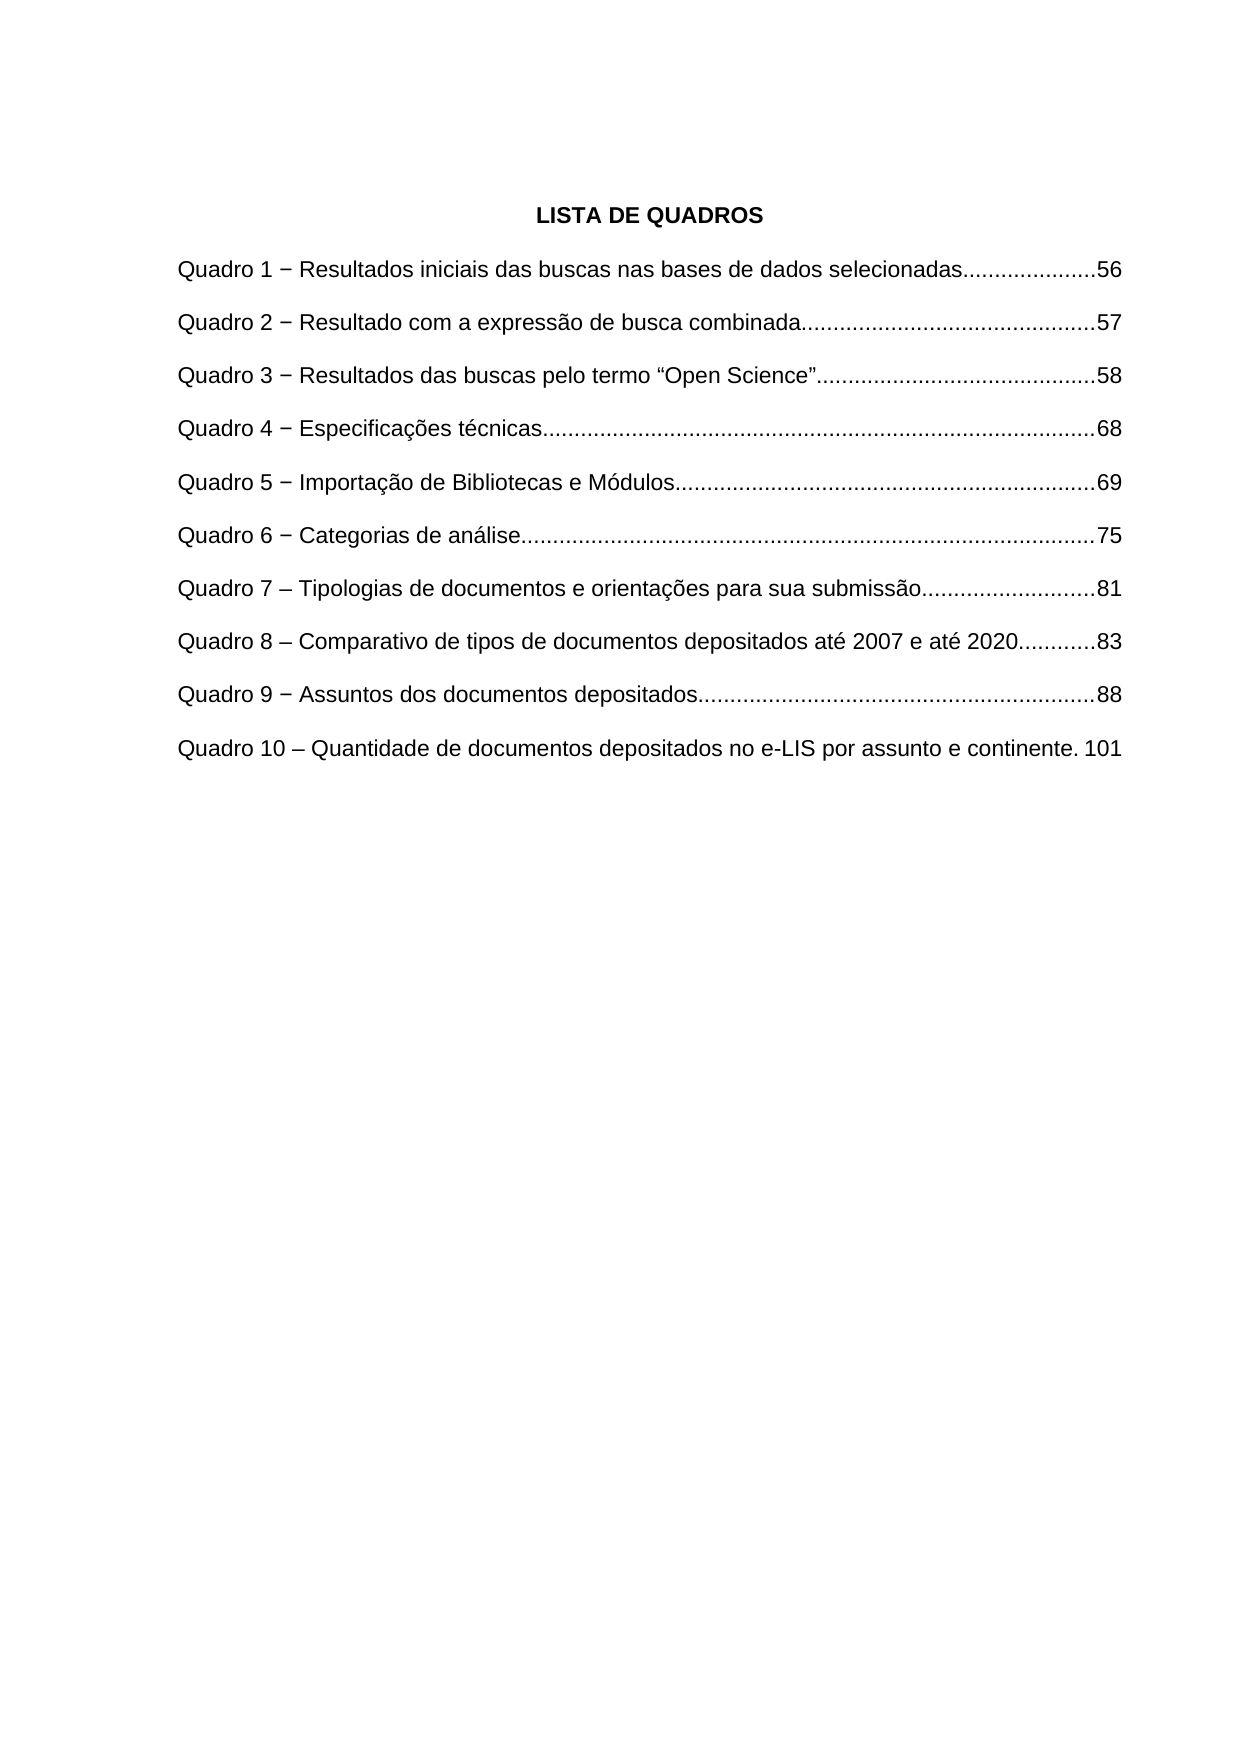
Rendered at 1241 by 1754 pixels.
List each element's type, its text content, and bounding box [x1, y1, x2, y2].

text Quadro 1 − Resultados iniciais das buscas nas bases de dados selecionadas 56 [177, 256, 1122, 282]
text Quadro 7 – Tipologias de documentos e orientações para sua submissão 81 [177, 575, 1122, 601]
text Quadro 6 − Categorias de análise 75 [177, 522, 1122, 548]
text Quadro 4 − Especificações técnicas 68 [177, 415, 1122, 442]
text Quadro 2 − Resultado com a expressão de busca combinada 57 [177, 309, 1122, 335]
subtitle LISTA DE QUADROS [177, 202, 1122, 228]
text Quadro 8 – Comparativo de tipos de documentos depositados até 2007 e até 2020 83 [177, 628, 1122, 654]
text Quadro 9 − Assuntos dos documentos depositados 88 [177, 681, 1122, 708]
text Quadro 3 − Resultados das buscas pelo termo “Open Science” 58 [177, 362, 1122, 388]
text Quadro 5 − Importação de Bibliotecas e Módulos 69 [177, 468, 1122, 495]
text Quadro 10 – Quantidade de documentos depositados no e-LIS por assunto e continente 101 [177, 734, 1122, 761]
